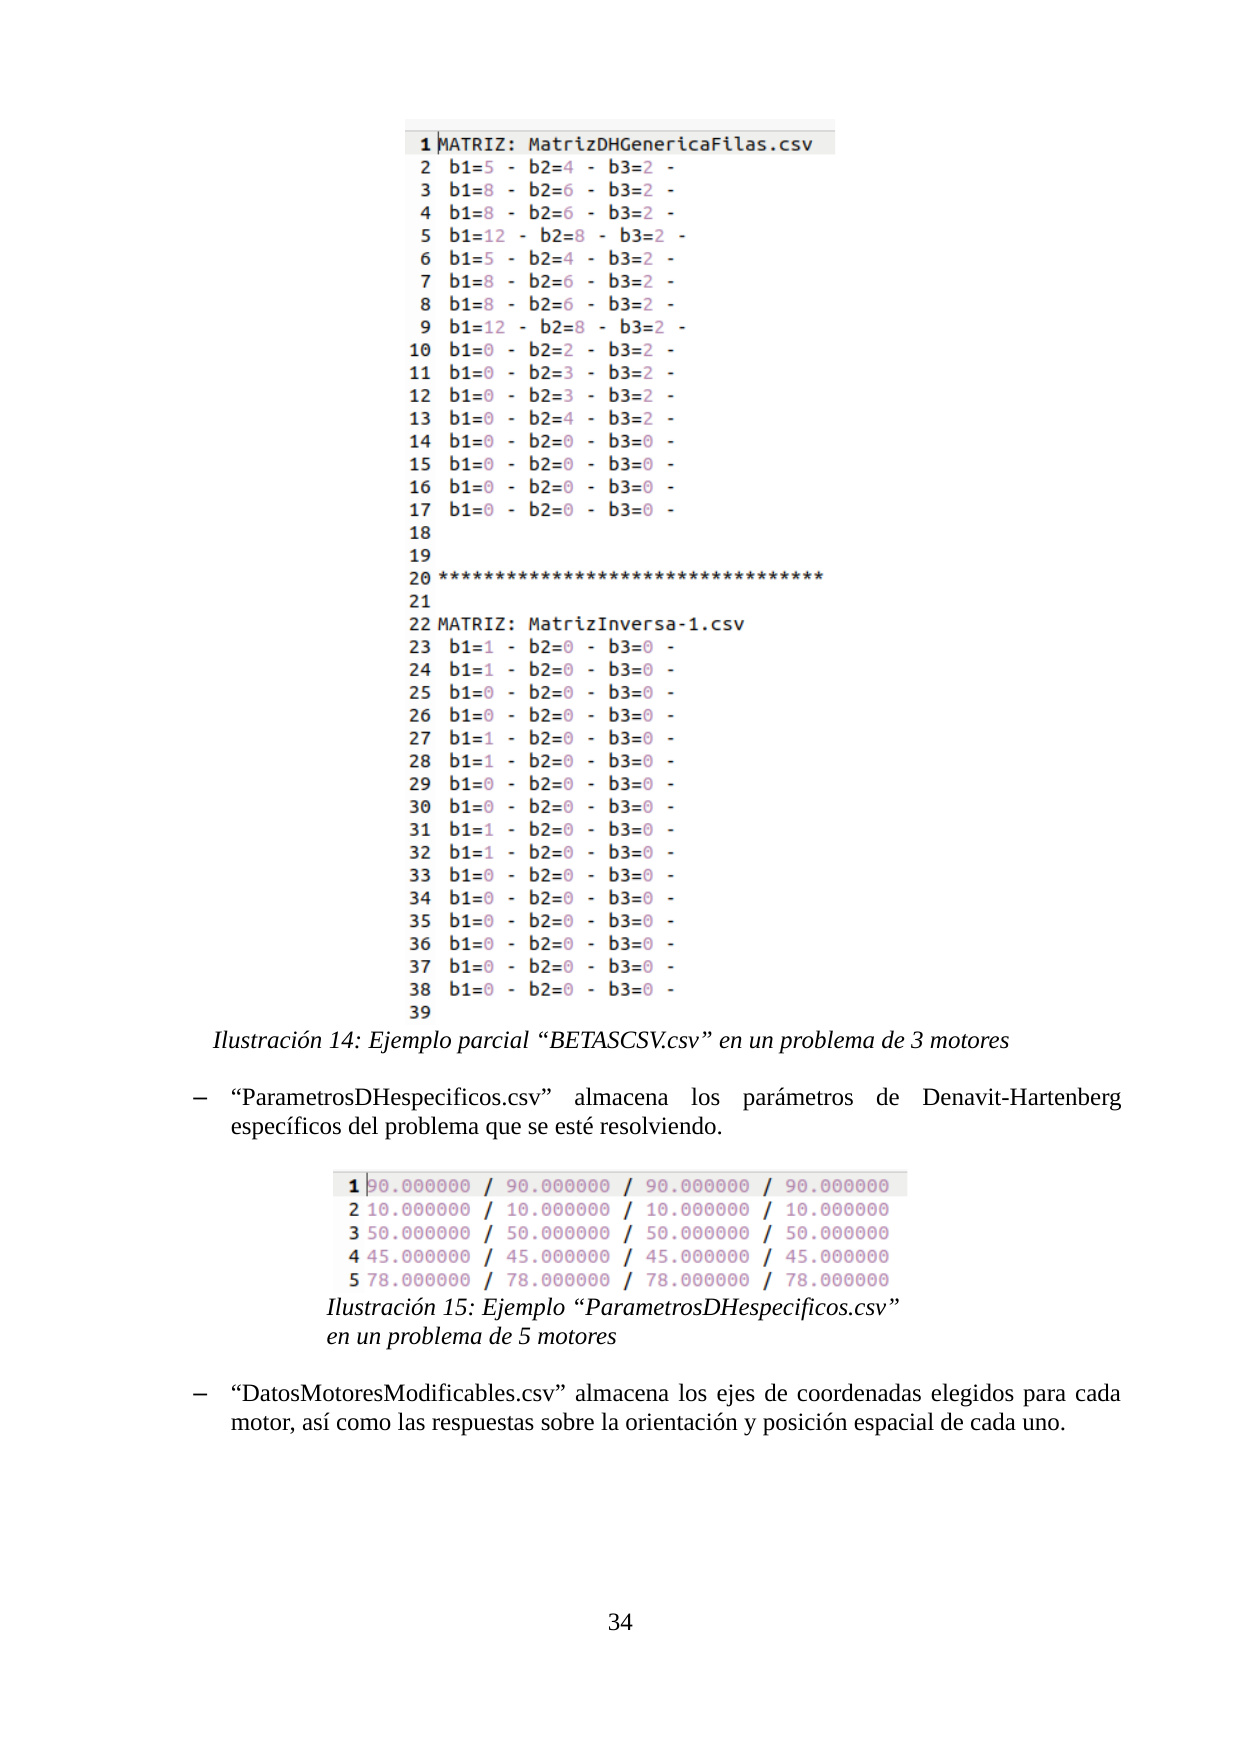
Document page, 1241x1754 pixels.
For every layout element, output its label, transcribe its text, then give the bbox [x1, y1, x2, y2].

text Ilustración 14: Ejemplo parcial “BETASCSV.csv” en un problema de 3 motores [213, 132, 1027, 1054]
text Ilustración 15: Ejemplo “ParametrosDHespecificos.csv” en un problema de 5 motores [326, 1182, 914, 1350]
list “ParametrosDHespecificos.csv” almacena los parámetros de Denavit-Hartenberg específicos del problema que se esté resolviendo. [193, 1082, 1122, 1140]
list “DatosMotoresModificables.csv” almacena los ejes de coordenadas elegidos para cada motor, así como las respuestas sobre la orientación y posición espacial de cada uno. [193, 1378, 1122, 1436]
